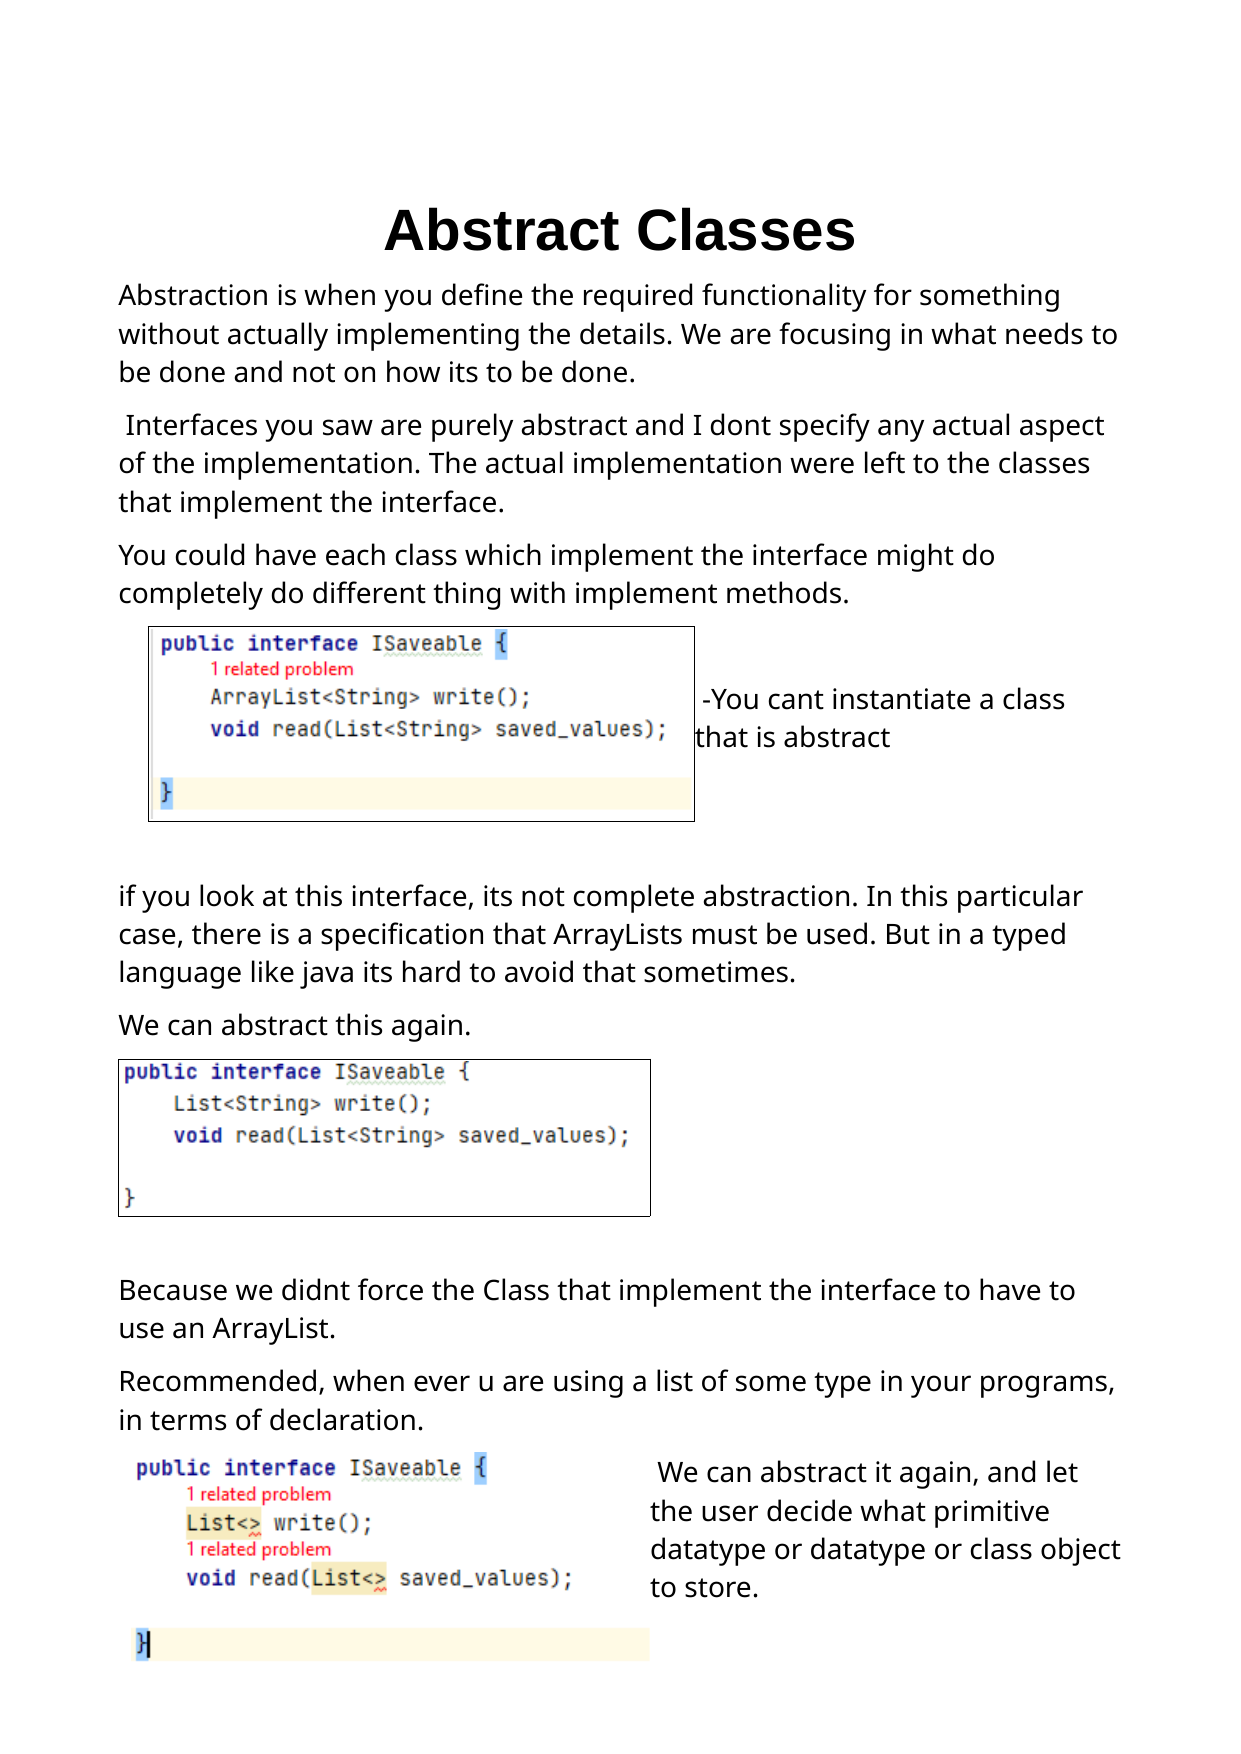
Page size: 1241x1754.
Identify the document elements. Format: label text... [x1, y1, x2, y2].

text You could have each class which implement the interface might do completely do different thing with implement methods. [118, 535, 1122, 611]
text Because we didnt force the Class that implement the interface to have to use an ArrayList. [118, 1270, 1122, 1347]
text Interfaces you saw are purely abstract and I dont specify any actual aspect of the implementation. The actual implementation were left to the classes that implement the interface. [118, 405, 1122, 520]
text if you look at this interface, its not complete abstraction. In this particular case, there is a specification that ArrayLists must be used. But in a typed language like java its hard to avoid that sometimes. [118, 876, 1122, 991]
text We can abstract it again, and let the user decide what primitive datatype or datatype or class object to store. [650, 1453, 1122, 1606]
text -You cant instantiate a class that is abstract [695, 679, 1122, 756]
picture [121, 1061, 647, 1214]
title Abstract Classes [118, 196, 1122, 263]
text Recommended, when ever u are using a list of some type in your programs, in terms of declaration. [118, 1361, 1122, 1438]
text We can abstract this again. [118, 1006, 1122, 1044]
text Abstraction is when you define the required functionality for something without actually implementing the details. We are focusing in what needs to be done and not on how its to be done. [118, 276, 1122, 391]
picture [131, 1452, 650, 1666]
text [118, 679, 148, 756]
picture [150, 629, 692, 819]
